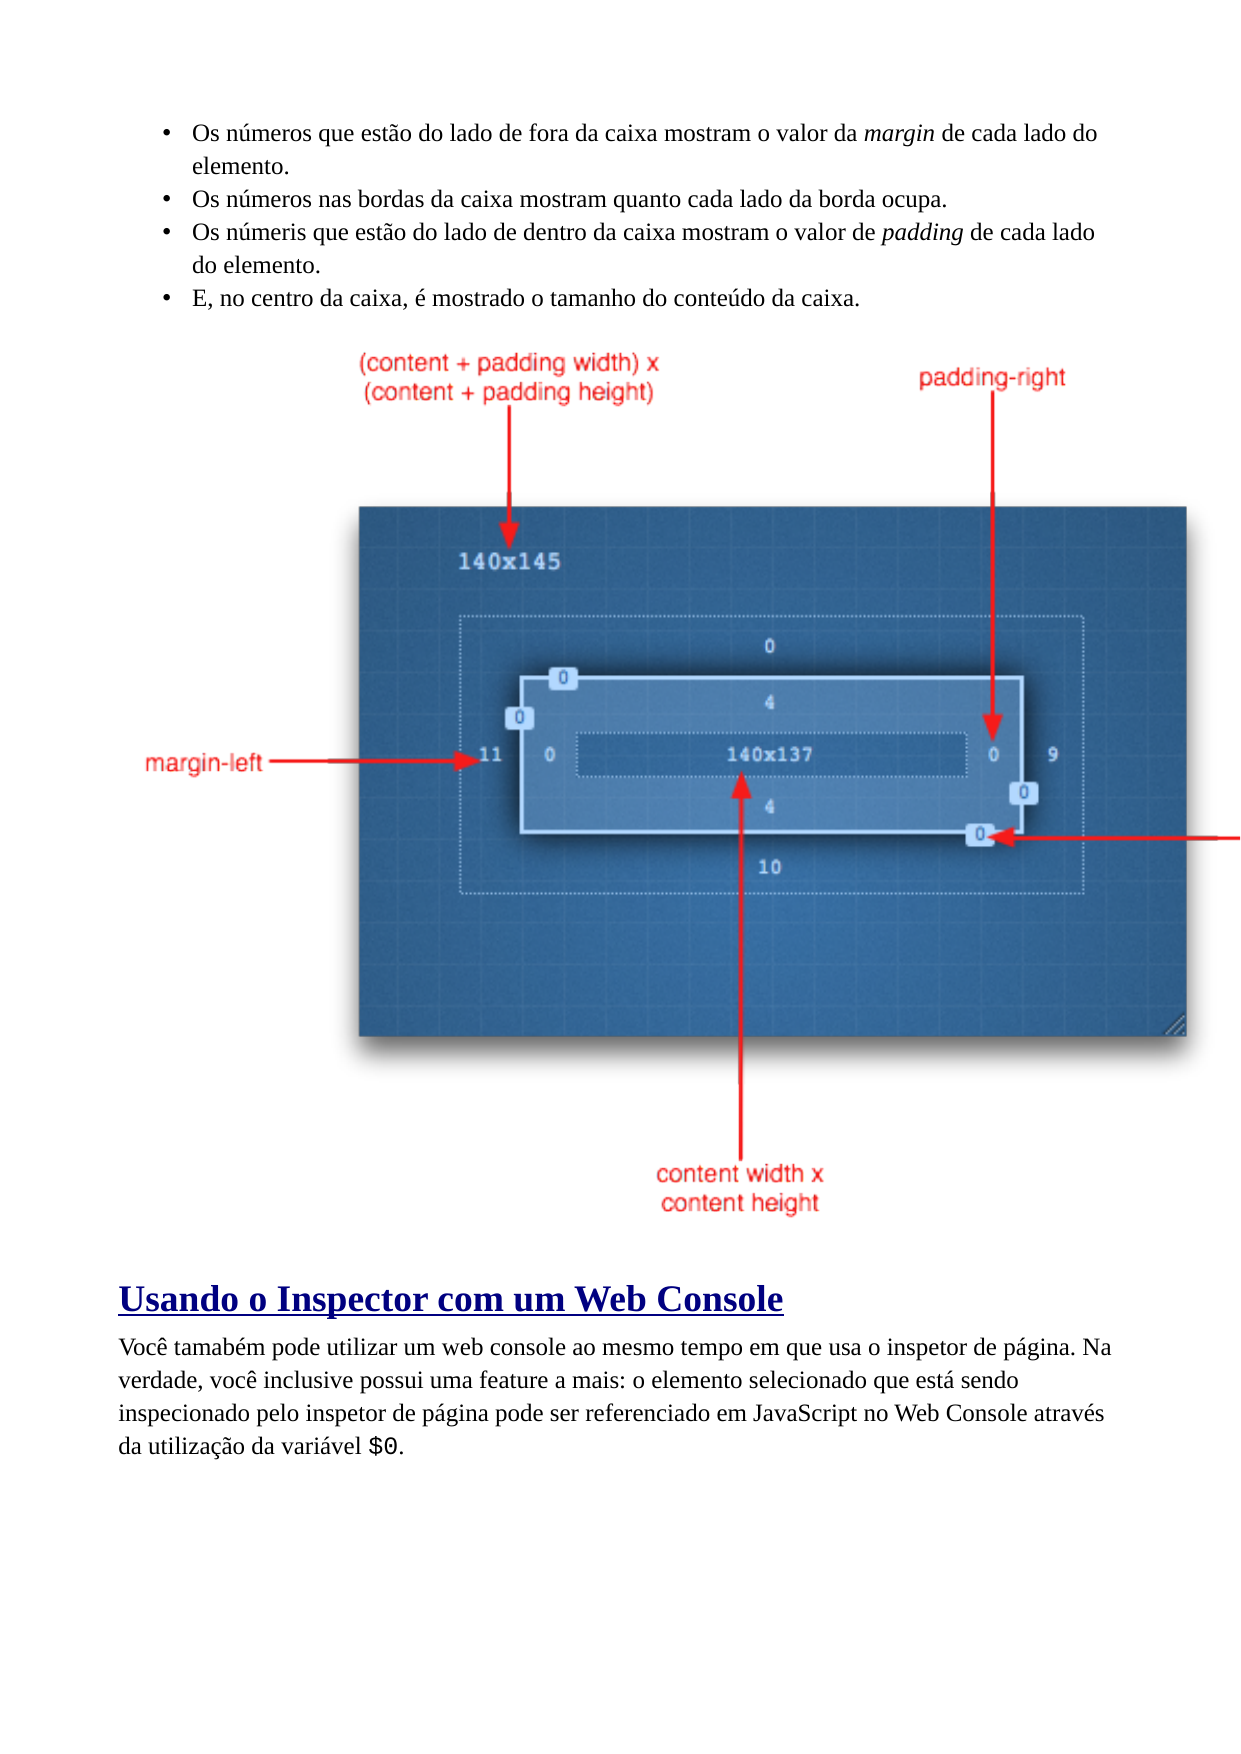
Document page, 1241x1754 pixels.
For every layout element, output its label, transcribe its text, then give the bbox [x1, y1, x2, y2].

list E, no centro da caixa, é mostrado o tamanho do conteúdo da caixa. [162, 283, 1122, 312]
list Os númeris que estão do lado de dentro da caixa mostram o valor de padding de cada lado do elemento. [162, 217, 1122, 279]
subtitle Usando o Inspector com um Web Console [118, 1277, 1122, 1320]
list Os números que estão do lado de fora da caixa mostram o valor da margin de cada lado do elemento. [162, 118, 1122, 180]
text Você tamabém pode utilizar um web console ao mesmo tempo em que usa o inspetor de página. Na verdade, você inclusive possui uma feature a mais: o elemento selecionado que está sendo inspecionado pelo inspetor de página pode ser referenciado em JavaScript no Web Console através da utilização da variável $0. [118, 1332, 1122, 1462]
picture [118, 330, 1241, 1237]
list Os números nas bordas da caixa mostram quanto cada lado da borda ocupa. [162, 184, 1122, 213]
